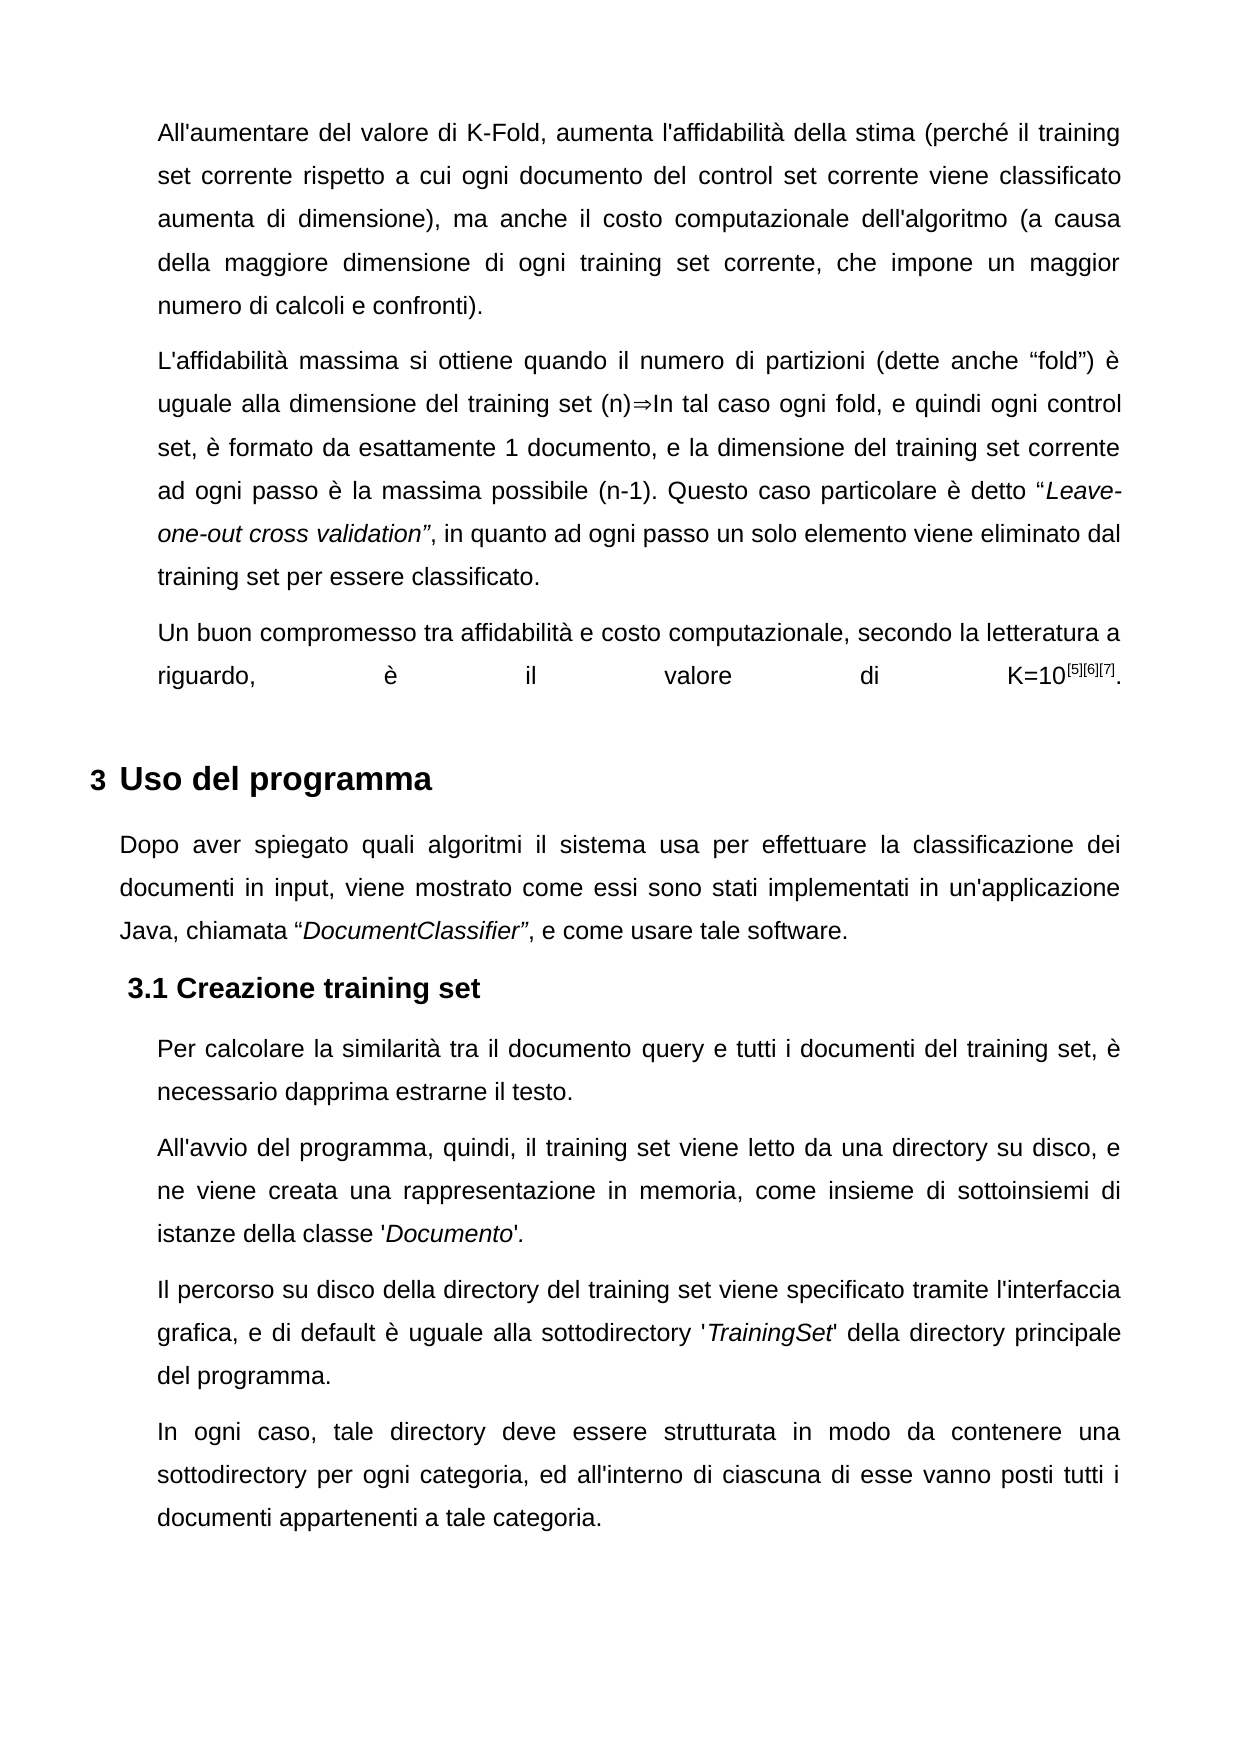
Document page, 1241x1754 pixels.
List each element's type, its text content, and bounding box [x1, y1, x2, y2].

list Per calcolare la similarità tra il documento query e tutti i documenti del training set, è necessario dapprima estrarne il testo. [119, 1034, 1122, 1106]
list Creazione training set [119, 971, 1122, 1005]
list All'aumentare del valore di K-Fold, aumenta l'affidabilità della stima (perché il training set corrente rispetto a cui ogni documento del control set corrente viene classificato aumenta di dimensione), ma anche il costo computazionale dell'algoritmo (a causa della maggiore dimensione di ogni training set corrente, che impone un maggior numero di calcoli e confronti). [120, 118, 1122, 319]
list Un buon compromesso tra affidabilità e costo computazionale, secondo la letteratura a riguardo, è il valore di K=10[5][6][7]. [120, 618, 1122, 733]
list All'avvio del programma, quindi, il training set viene letto da una directory su disco, e ne viene creata una rappresentazione in memoria, come insieme di sottoinsiemi di istanze della classe 'Documento'. [119, 1133, 1122, 1248]
list L'affidabilità massima si ottiene quando il numero di partizioni (dette anche “fold”) è uguale alla dimensione del training set (n)In tal caso ogni fold, e quindi ogni control set, è formato da esattamente 1 documento, e la dimensione del training set corrente ad ogni passo è la massima possibile (n-1). Questo caso particolare è detto “Leave-one-out cross validation”, in quanto ad ogni passo un solo elemento viene eliminato dal training set per essere classificato. [120, 346, 1122, 591]
list Dopo aver spiegato quali algoritmi il sistema usa per effettuare la classificazione dei documenti in input, viene mostrato come essi sono stati implementati in un'applicazione Java, chiamata “DocumentClassifier”, e come usare tale software. [82, 829, 1122, 944]
list In ogni caso, tale directory deve essere strutturata in modo da contenere una sottodirectory per ogni categoria, ed all'interno di ciascuna di esse vanno posti tutti i documenti appartenenti a tale categoria. [119, 1417, 1122, 1532]
list Il percorso su disco della directory del training set viene specificato tramite l'interfaccia grafica, e di default è uguale alla sottodirectory 'TrainingSet' della directory principale del programma. [119, 1275, 1122, 1390]
list Uso del programma [82, 759, 1122, 798]
